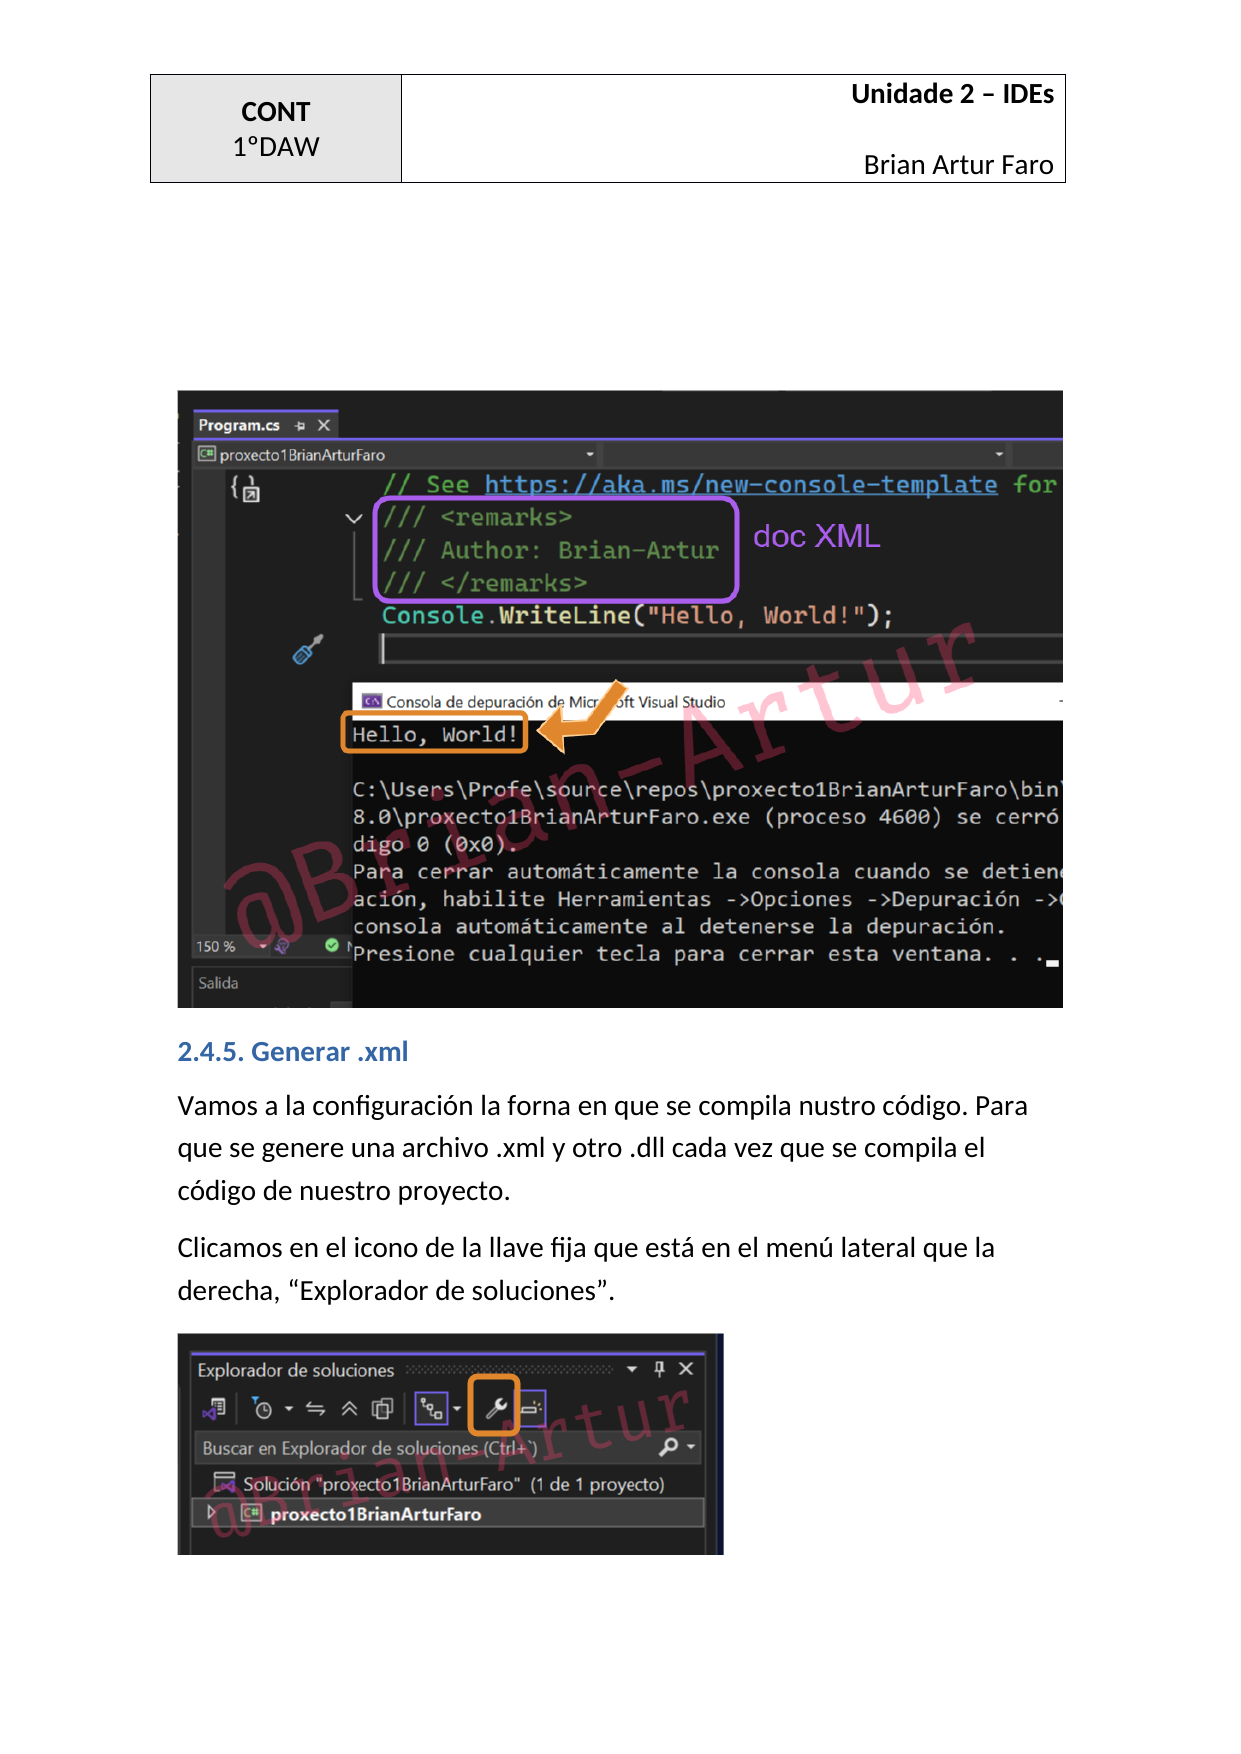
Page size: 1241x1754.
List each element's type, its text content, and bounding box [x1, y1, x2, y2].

text Vamos a la configuración la forna en que se compila nustro código. Para que se genere una archivo .xml y otro .dll cada vez que se compila el código de nuestro proyecto. [177, 1087, 1063, 1208]
text Clicamos en el icono de la llave fija que está en el menú lateral que la derecha, “Explorador de soluciones”. [177, 1229, 1063, 1308]
subtitle 2.4.5. Generar .xml [177, 1033, 1063, 1069]
picture [177, 1333, 724, 1555]
picture [177, 390, 1063, 1008]
